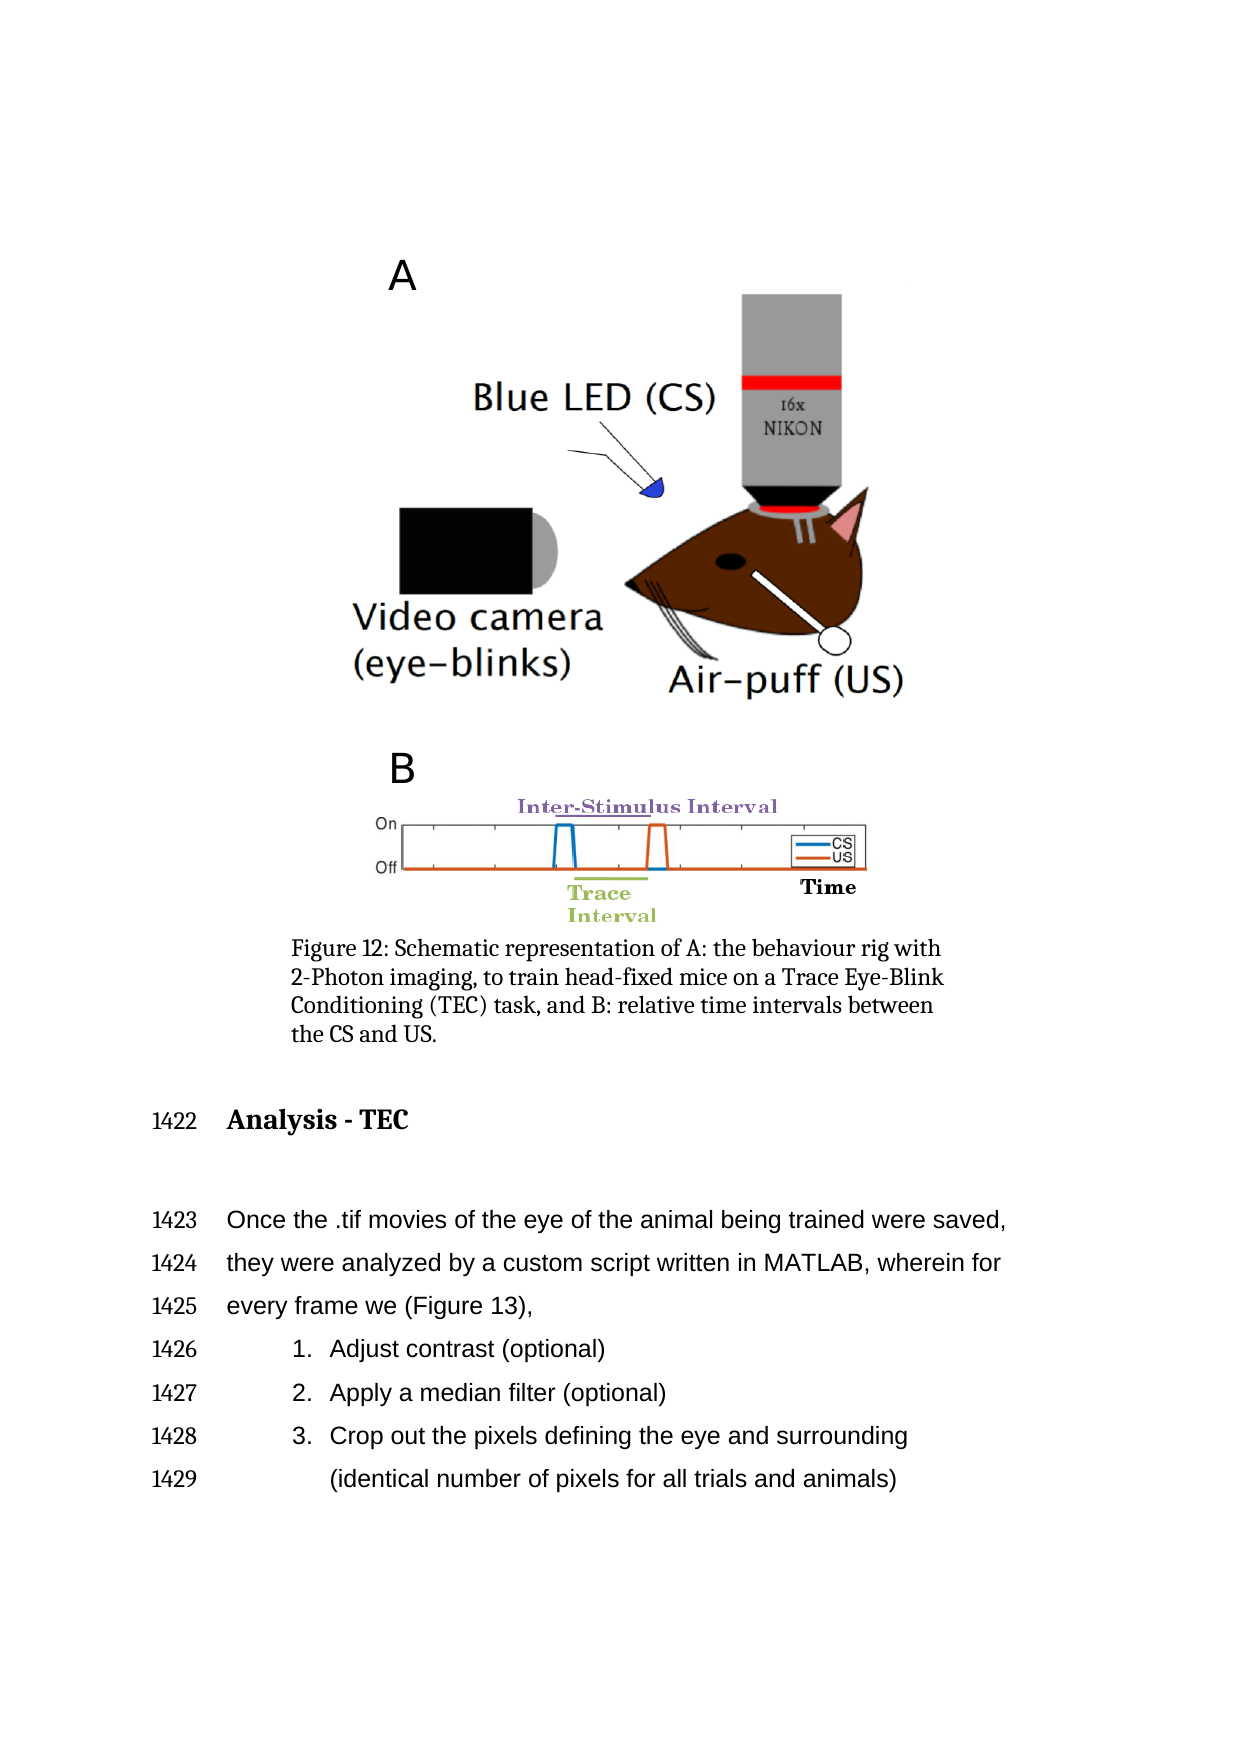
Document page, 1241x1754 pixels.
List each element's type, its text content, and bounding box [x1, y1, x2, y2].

text Once the .tif movies of the eye of the animal being trained were saved, they were analyzed by a custom script written in MATLAB, wherein for every frame we (Figure 13), [226, 1205, 1014, 1320]
list Adjust contrast (optional) [292, 1334, 1014, 1363]
subtitle Analysis - TEC [226, 407, 1014, 1137]
list Apply a median filter (optional) [292, 1377, 1014, 1406]
list Crop out the pixels defining the eye and surrounding (identical number of pixels for all trials and animals) [292, 1421, 1014, 1492]
text Figure 12: Schematic representation of A: the behaviour rig with 2-Photon imaging, to train head-fixed mice on a Trace Eye-Blink Conditioning (TEC) task, and B: relative time intervals between the CS and US. [291, 260, 949, 1049]
